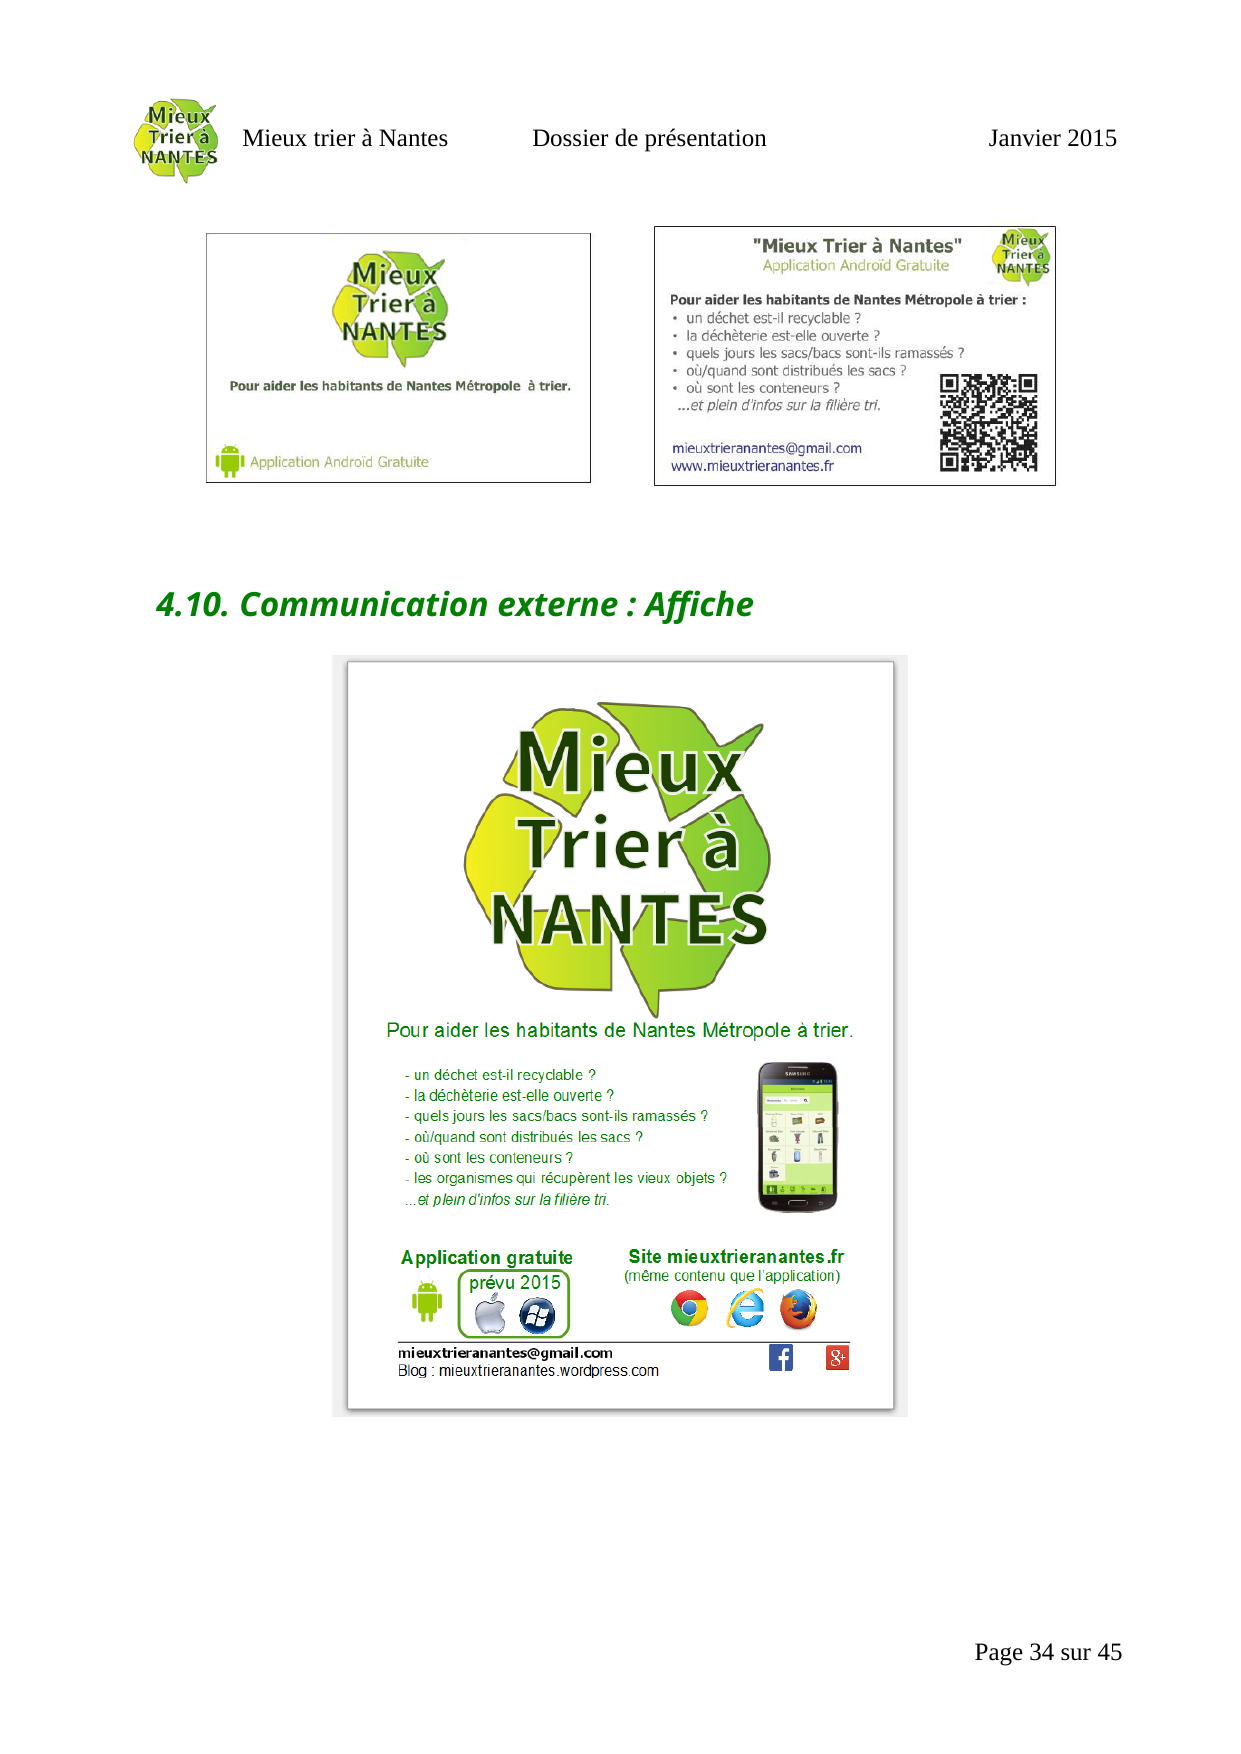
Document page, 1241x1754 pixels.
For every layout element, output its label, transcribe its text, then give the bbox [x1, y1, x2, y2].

picture [131, 95, 221, 185]
picture [646, 218, 1063, 493]
subtitle Communication externe : Affiche [148, 580, 1122, 626]
picture [198, 225, 598, 490]
picture [332, 655, 908, 1417]
